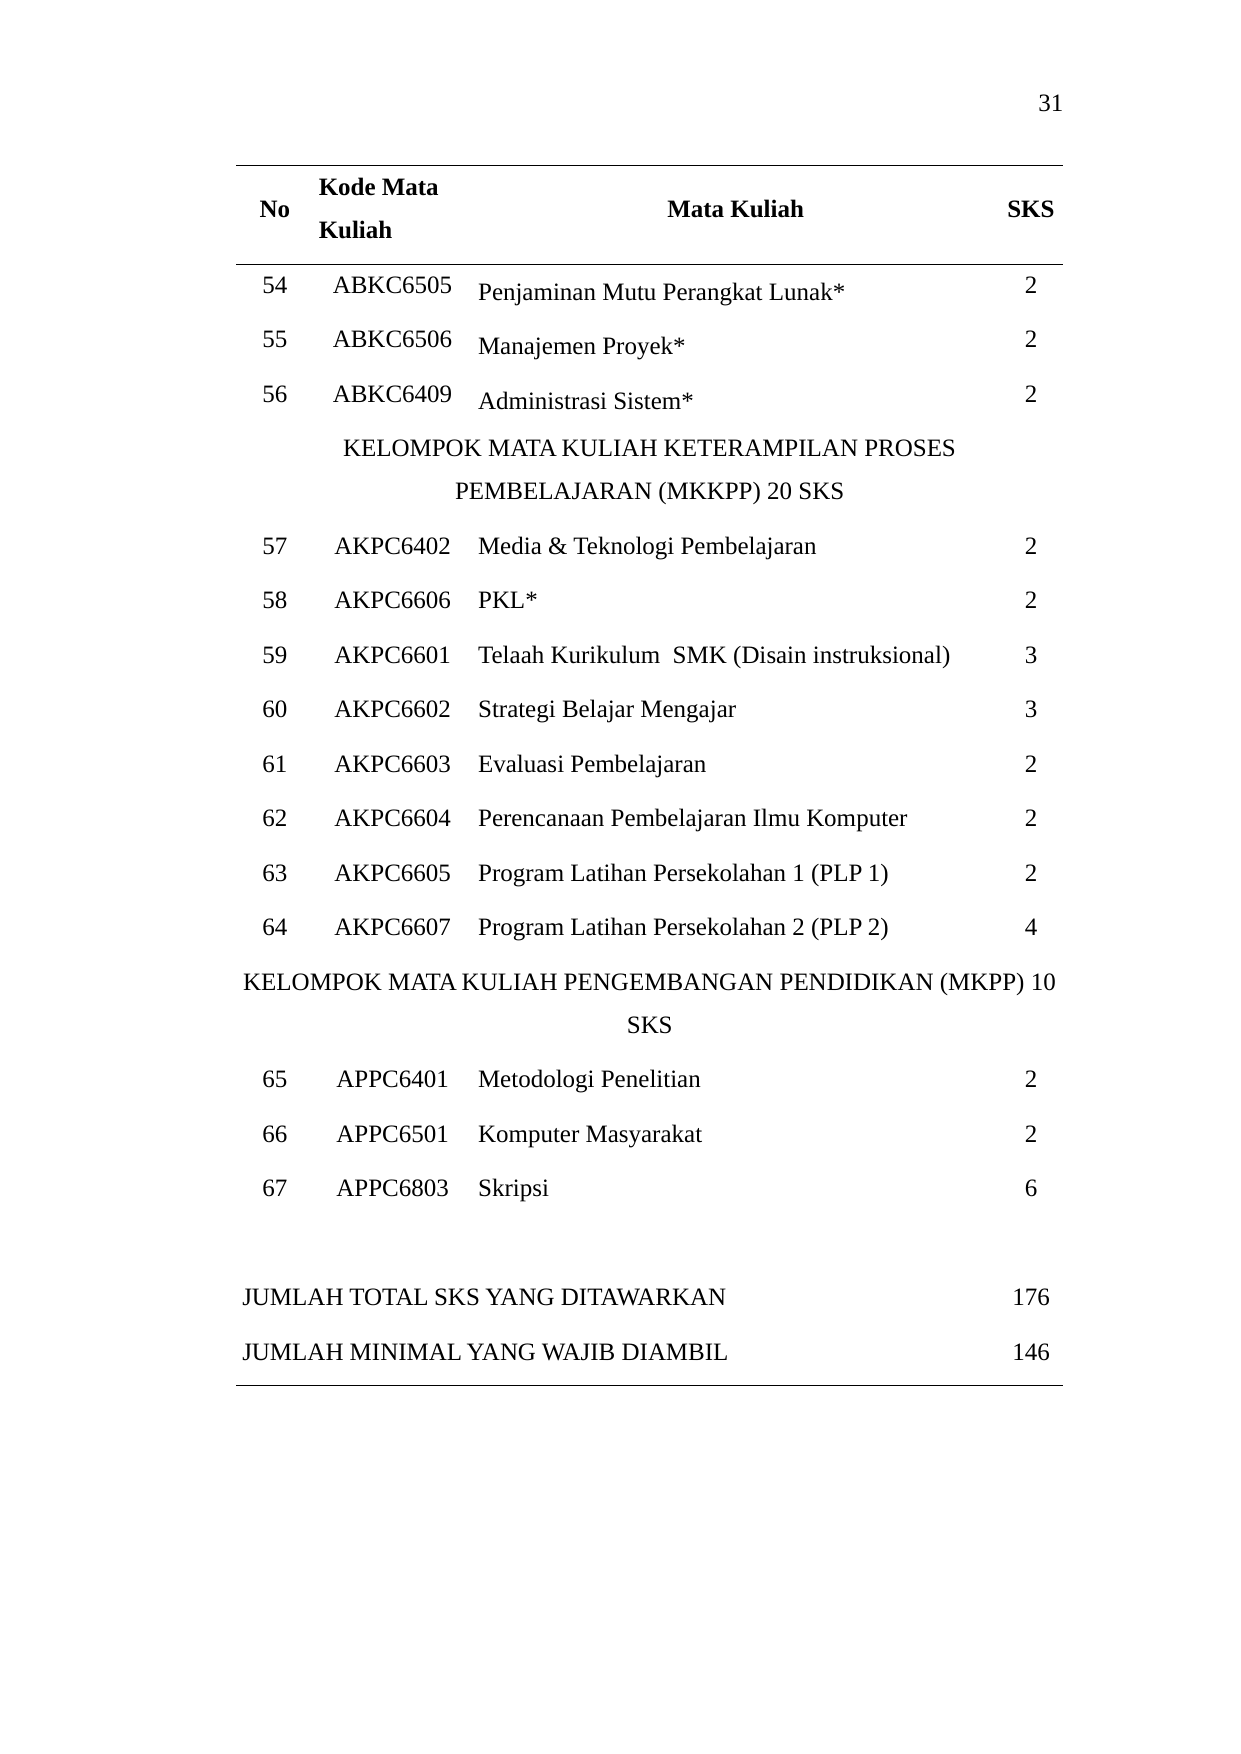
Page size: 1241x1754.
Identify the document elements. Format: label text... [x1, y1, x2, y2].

table_cell APPC6501 [313, 1113, 472, 1167]
table_cell AKPC6604 [313, 798, 472, 852]
table_header Mata Kuliah [472, 166, 999, 264]
table_cell JUMLAH MINIMAL YANG WAJIB DIAMBIL [236, 1331, 999, 1385]
table_cell Telaah Kurikulum SMK (Disain instruksional) [472, 634, 999, 688]
table_cell KELOMPOK MATA KULIAH KETERAMPILAN PROSES PEMBELAJARAN (MKKPP) 20 SKS [236, 428, 1063, 525]
table_cell 54 [236, 265, 313, 318]
table_cell APPC6803 [313, 1168, 472, 1222]
table_cell AKPC6402 [313, 525, 472, 579]
table_cell 6 [999, 1168, 1063, 1222]
table_cell 66 [236, 1113, 313, 1167]
table_cell [236, 1222, 1063, 1276]
table_cell 55 [236, 319, 313, 373]
table_cell 2 [999, 525, 1063, 579]
table_cell Evaluasi Pembelajaran [472, 743, 999, 797]
table_cell Perencanaan Pembelajaran Ilmu Komputer [472, 798, 999, 852]
table_cell AKPC6603 [313, 743, 472, 797]
table_cell 2 [999, 1059, 1063, 1113]
table_cell 2 [999, 1113, 1063, 1167]
table_cell 57 [236, 525, 313, 579]
table_cell 2 [999, 852, 1063, 906]
table_cell Komputer Masyarakat [472, 1113, 999, 1167]
table_header No [236, 166, 313, 264]
table_cell 2 [999, 319, 1063, 373]
table_cell 2 [999, 265, 1063, 318]
table_cell 62 [236, 798, 313, 852]
table_cell 65 [236, 1059, 313, 1113]
table_cell KELOMPOK MATA KULIAH PENGEMBANGAN PENDIDIKAN (MKPP) 10 SKS [236, 961, 1063, 1058]
table_cell 59 [236, 634, 313, 688]
table_cell AKPC6605 [313, 852, 472, 906]
table_cell AKPC6602 [313, 689, 472, 743]
table_cell AKPC6606 [313, 580, 472, 634]
table_cell 63 [236, 852, 313, 906]
table_header Kode Mata Kuliah [313, 166, 472, 264]
table_cell Skripsi [472, 1168, 999, 1222]
table_cell ABKC6409 [313, 373, 472, 427]
table_cell 56 [236, 373, 313, 427]
table_header SKS [999, 166, 1063, 264]
table_cell Media & Teknologi Pembelajaran [472, 525, 999, 579]
table_cell 176 [999, 1276, 1063, 1331]
table_cell ABKC6505 [313, 265, 472, 318]
table_cell 64 [236, 906, 313, 961]
table_cell JUMLAH TOTAL SKS YANG DITAWARKAN [236, 1276, 999, 1331]
table_cell 2 [999, 580, 1063, 634]
table_cell 2 [999, 798, 1063, 852]
table_cell Penjaminan Mutu Perangkat Lunak* [472, 265, 999, 318]
table_cell AKPC6601 [313, 634, 472, 688]
table_cell 2 [999, 373, 1063, 427]
table_cell Manajemen Proyek* [472, 319, 999, 373]
table_cell 67 [236, 1168, 313, 1222]
table_cell 2 [999, 743, 1063, 797]
table_cell 3 [999, 689, 1063, 743]
table_cell Program Latihan Persekolahan 1 (PLP 1) [472, 852, 999, 906]
table_cell 61 [236, 743, 313, 797]
table_cell Program Latihan Persekolahan 2 (PLP 2) [472, 906, 999, 961]
table_cell 58 [236, 580, 313, 634]
table_cell Strategi Belajar Mengajar [472, 689, 999, 743]
table_cell AKPC6607 [313, 906, 472, 961]
table_cell 146 [999, 1331, 1063, 1385]
table_cell Administrasi Sistem* [472, 373, 999, 427]
table_cell Metodologi Penelitian [472, 1059, 999, 1113]
table_cell 60 [236, 689, 313, 743]
table_cell PKL* [472, 580, 999, 634]
table_cell ABKC6506 [313, 319, 472, 373]
table_cell 3 [999, 634, 1063, 688]
table_cell APPC6401 [313, 1059, 472, 1113]
table_cell 4 [999, 906, 1063, 961]
